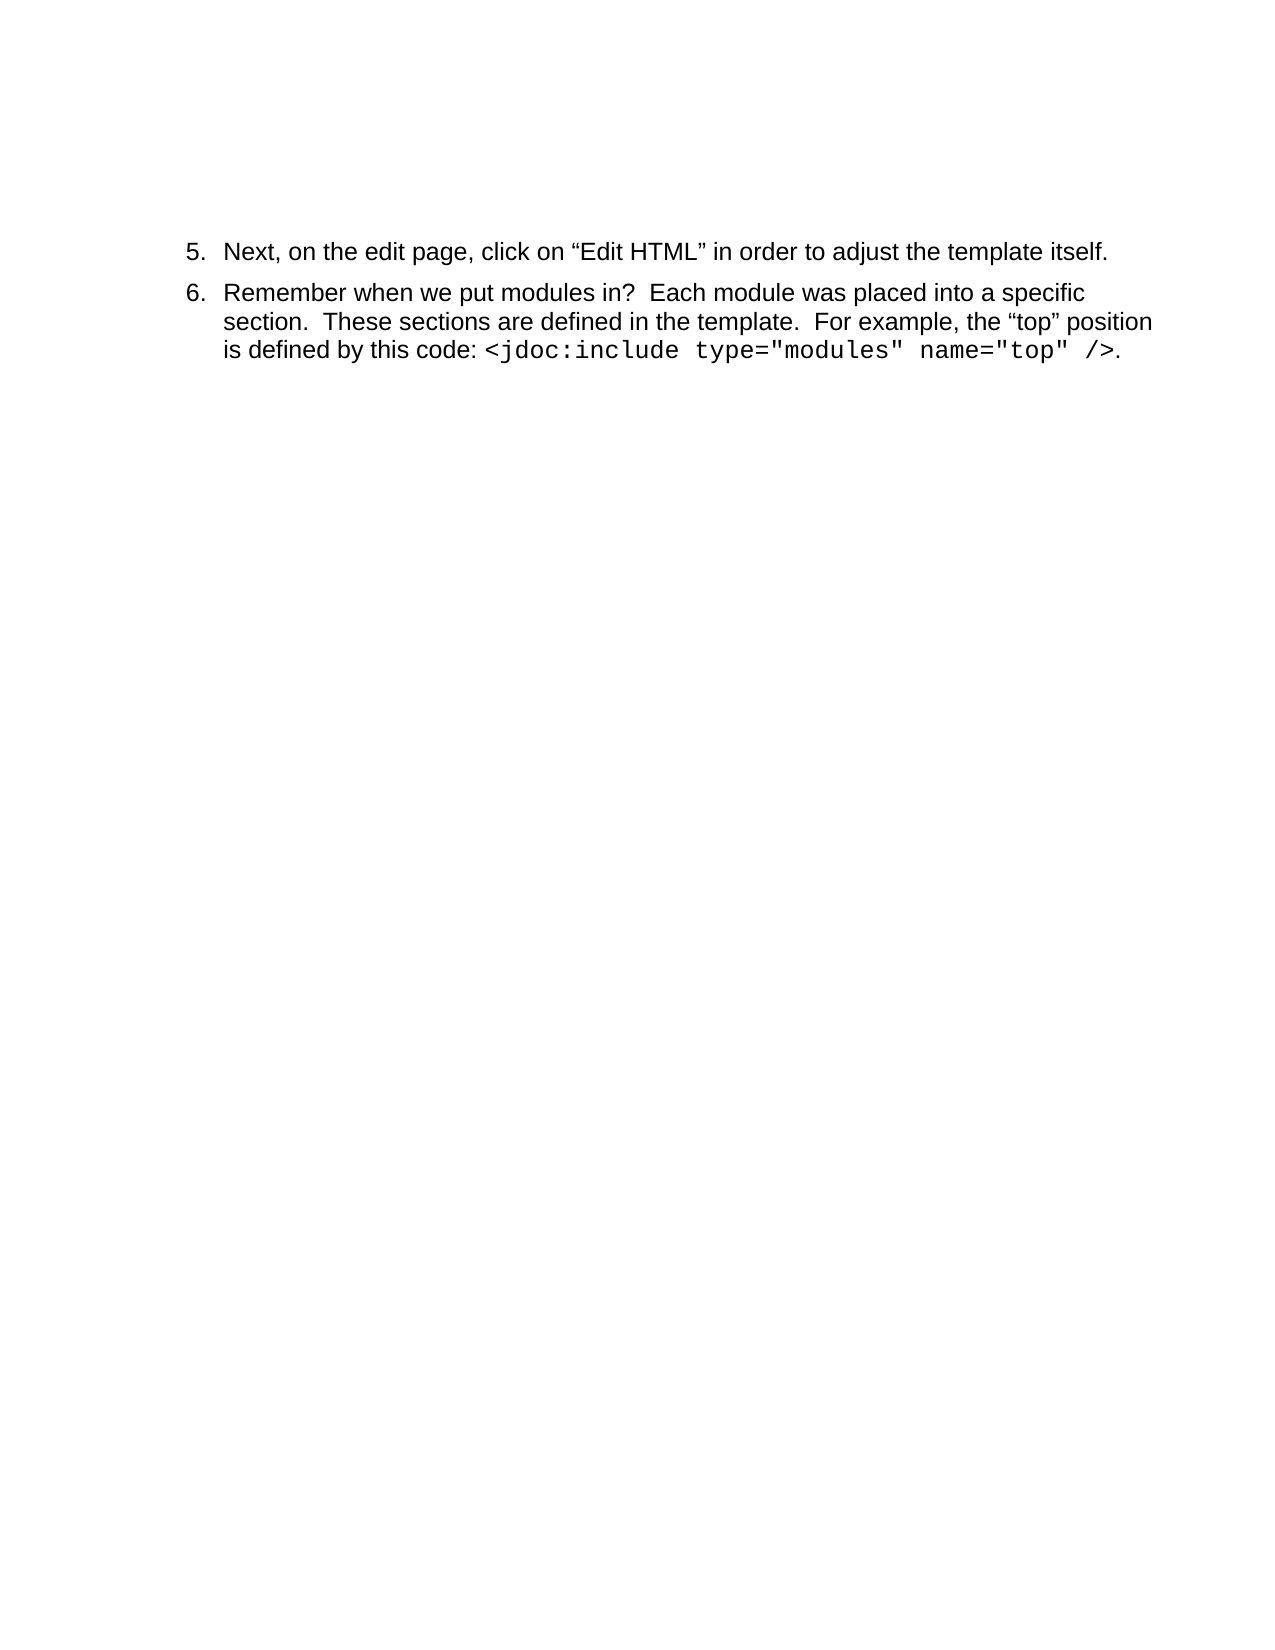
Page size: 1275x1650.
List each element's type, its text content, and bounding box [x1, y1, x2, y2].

list Next, on the edit page, click on “Edit HTML” in order to adjust the template itself. [186, 237, 1157, 265]
list Remember when we put modules in? Each module was placed into a specific section. These sections are defined in the template. For example, the “top” position is defined by this code: <jdoc:include type="modules" name="top" />. [186, 278, 1157, 366]
